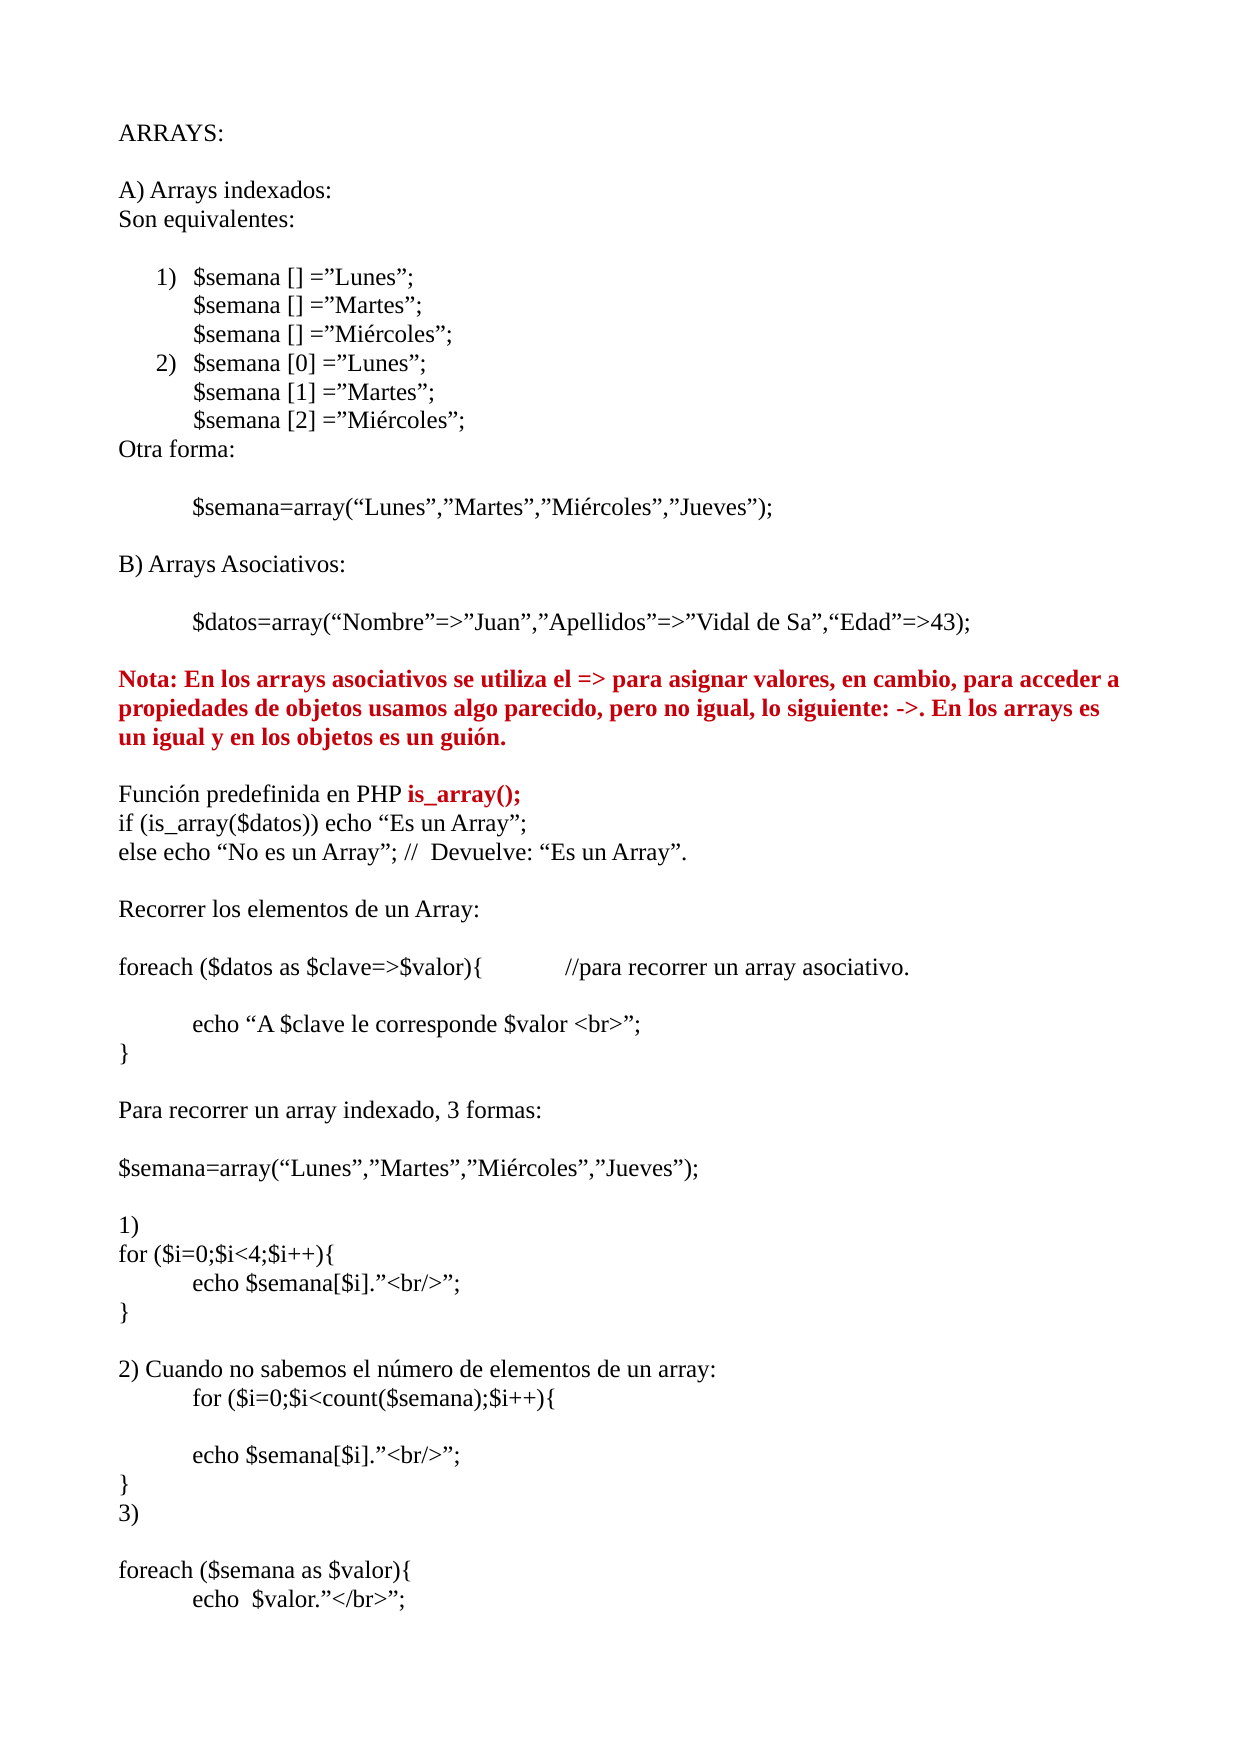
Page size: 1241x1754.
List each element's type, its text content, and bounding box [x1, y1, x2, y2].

text Nota: En los arrays asociativos se utiliza el => para asignar valores, en cambio, para acceder a propiedades de objetos usamos algo parecido, pero no igual, lo siguiente: ->. En los arrays es un igual y en los objetos es un guión. [118, 664, 1122, 751]
list $semana [2] =”Miércoles”; [156, 406, 1122, 434]
text } [118, 1038, 1122, 1067]
text echo $semana[$i].”<br/>”; [118, 1268, 1122, 1297]
text echo “A $clave le corresponde $valor <br>”; [118, 1009, 1122, 1038]
text foreach ($semana as $valor){ [118, 1556, 1122, 1584]
text $semana=array(“Lunes”,”Martes”,”Miércoles”,”Jueves”); [118, 1153, 1122, 1182]
text else echo “No es un Array”; // Devuelve: “Es un Array”. [118, 837, 1122, 866]
text Otra forma: [118, 434, 1122, 463]
text } [118, 1469, 1122, 1498]
list $semana [1] =”Martes”; [156, 377, 1122, 406]
text 2) Cuando no sabemos el número de elementos de un array: [118, 1354, 1122, 1383]
text Son equivalentes: [118, 204, 1122, 233]
text 1) [118, 1211, 1122, 1239]
list $semana [0] =”Lunes”; [156, 348, 1122, 377]
text } [118, 1297, 1122, 1326]
text Recorrer los elementos de un Array: [118, 894, 1122, 923]
text for ($i=0;$i<4;$i++){ [118, 1239, 1122, 1268]
text Función predefinida en PHP is_array(); [118, 779, 1122, 808]
text echo $valor.”</br>”; [118, 1584, 1122, 1613]
text A) Arrays indexados: [118, 176, 1122, 204]
text $semana=array(“Lunes”,”Martes”,”Miércoles”,”Jueves”); [118, 492, 1122, 521]
list $semana [] =”Martes”; [156, 291, 1122, 319]
text echo $semana[$i].”<br/>”; [118, 1441, 1122, 1469]
list $semana [] =”Miércoles”; [156, 319, 1122, 348]
text if (is_array($datos)) echo “Es un Array”; [118, 808, 1122, 837]
text Para recorrer un array indexado, 3 formas: [118, 1096, 1122, 1124]
text B) Arrays Asociativos: [118, 549, 1122, 578]
text ARRAYS: [118, 118, 1122, 147]
text for ($i=0;$i<count($semana);$i++){ [118, 1383, 1122, 1412]
text $datos=array(“Nombre”=>”Juan”,”Apellidos”=>”Vidal de Sa”,“Edad”=>43); [118, 607, 1122, 636]
text foreach ($datos as $clave=>$valor){ //para recorrer un array asociativo. [118, 952, 1122, 981]
list $semana [] =”Lunes”; [156, 262, 1122, 291]
text 3) [118, 1498, 1122, 1527]
